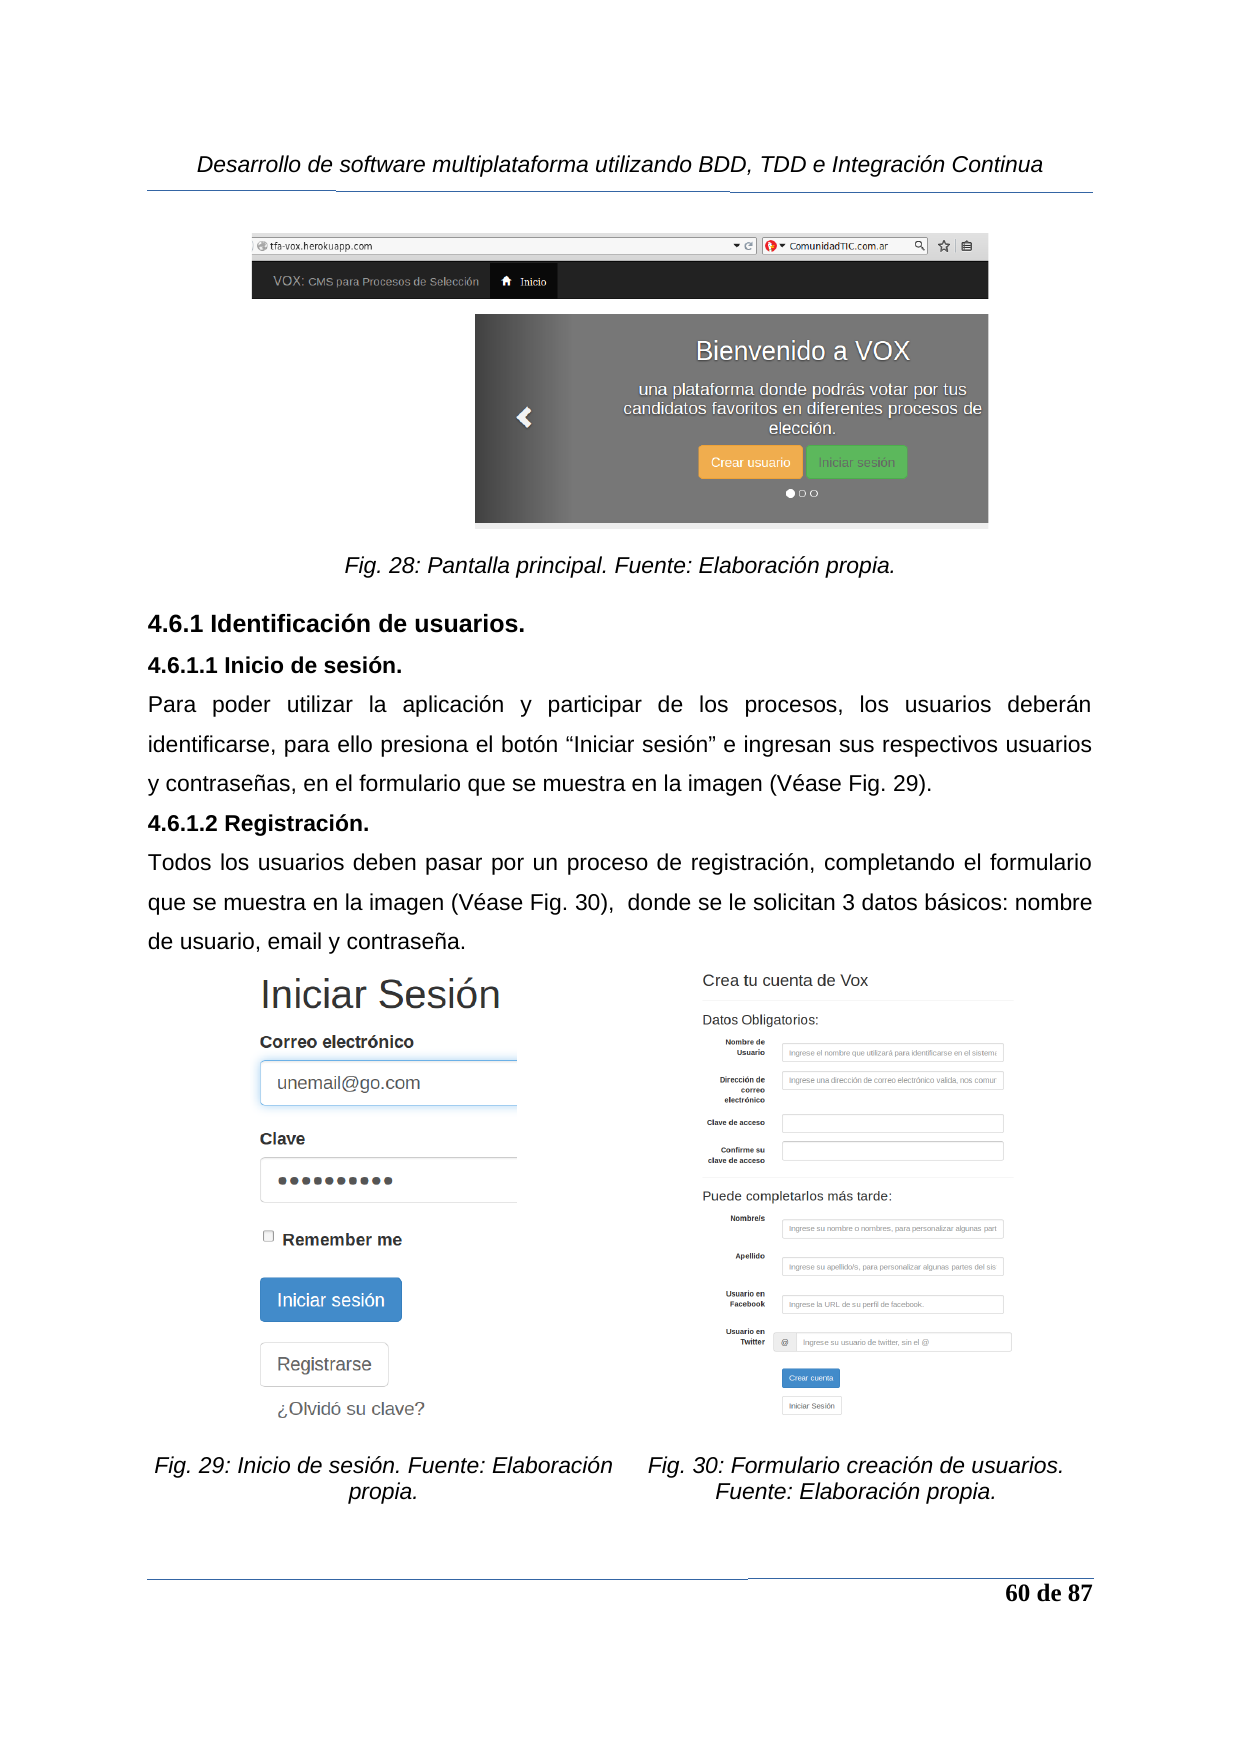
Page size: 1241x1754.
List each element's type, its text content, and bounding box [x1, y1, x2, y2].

text Para poder utilizar la aplicación y participar de los procesos, los usuarios deberán identificarse, para ello presiona el botón “Iniciar sesión” e ingresan sus respectivos usuarios y contraseñas, en el formulario que se muestra en la imagen (Véase Fig. 29). [148, 691, 1093, 797]
text 4.6.1.1 Inicio de sesión. [148, 652, 1093, 678]
table_header [148, 228, 1093, 534]
text Todos los usuarios deben pasar por un proceso de registración, completando el formulario que se muestra en la imagen (Véase Fig. 30), donde se le solicitan 3 datos básicos: nombre de usuario, email y contraseña. [148, 849, 1093, 954]
text 4.6.1.2 Registración. [148, 810, 1093, 836]
picture [251, 233, 989, 529]
table_cell Fig. 30: Formulario creación de usuarios. Fuente: Elaboración propia. [619, 1434, 1093, 1523]
table_header [148, 968, 619, 1434]
table_header [619, 968, 1093, 1434]
text 4.6.1 Identificación de usuarios. [148, 609, 1093, 637]
table_cell Fig. 28: Pantalla principal. Fuente: Elaboración propia. [148, 534, 1093, 597]
picture [250, 973, 517, 1428]
picture [698, 973, 1014, 1417]
table_cell Fig. 29: Inicio de sesión. Fuente: Elaboración propia. [148, 1434, 619, 1523]
